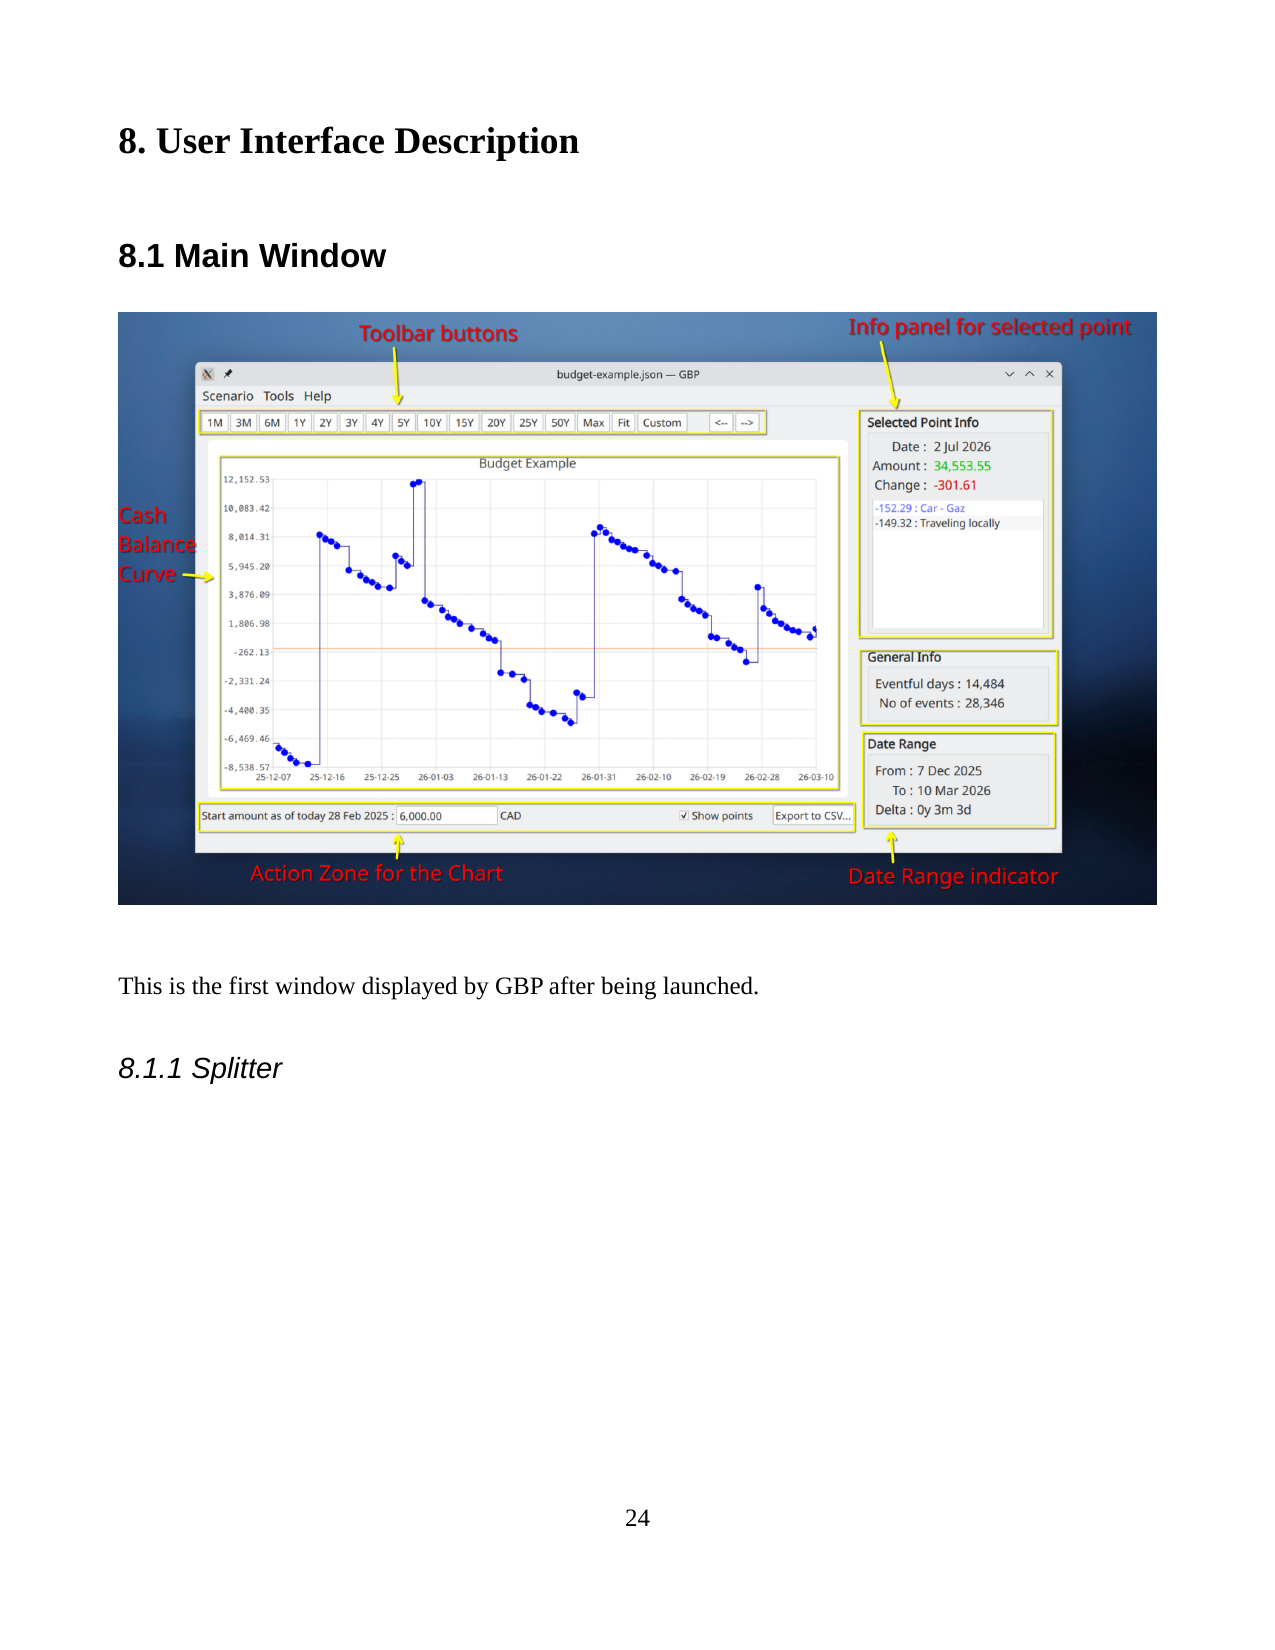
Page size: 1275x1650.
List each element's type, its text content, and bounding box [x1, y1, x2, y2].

subtitle Main Window [118, 236, 1157, 275]
text This is the first window displayed by GBP after being launched. [118, 971, 1157, 999]
subtitle Splitter [118, 1051, 1157, 1084]
subtitle User Interface Description [118, 118, 1157, 161]
picture [118, 312, 1157, 905]
